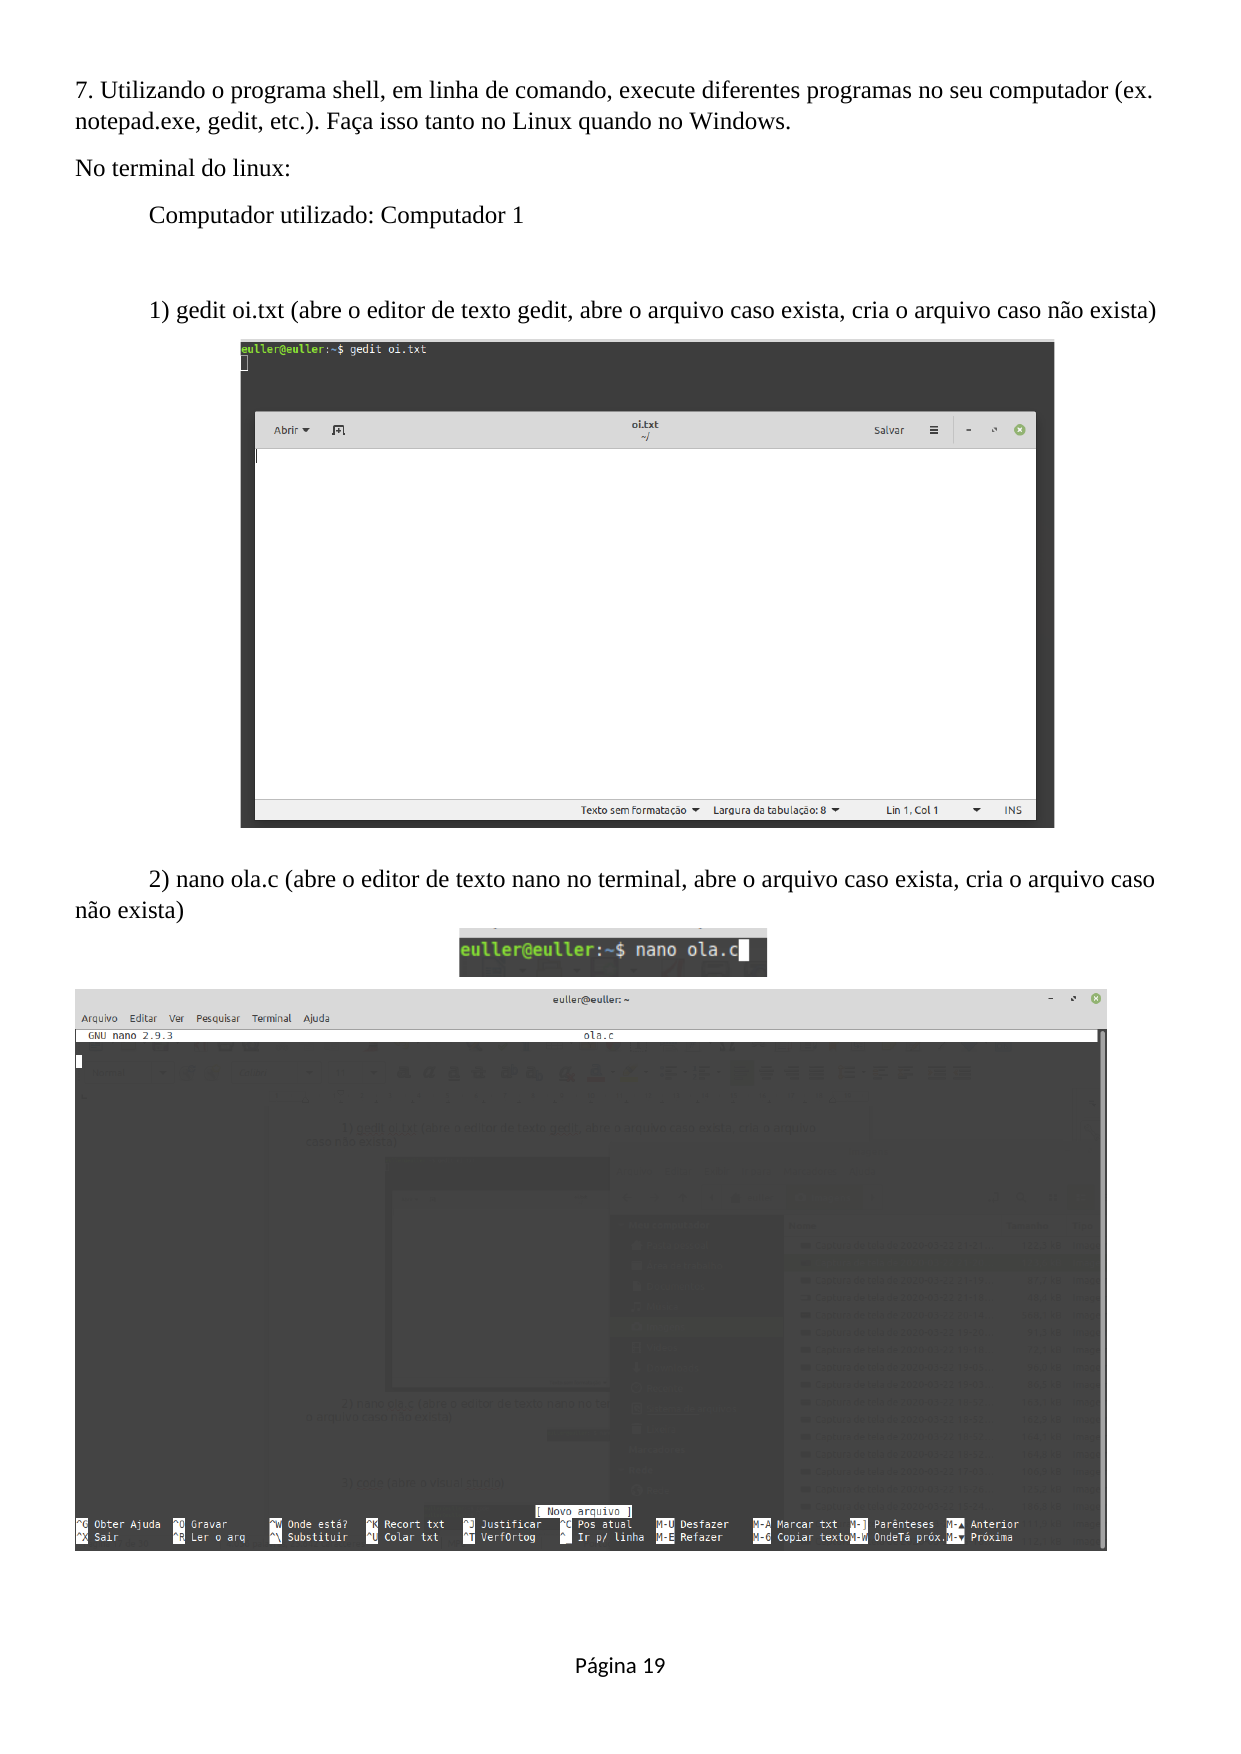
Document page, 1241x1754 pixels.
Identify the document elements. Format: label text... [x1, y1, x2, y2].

text Computador utilizado: Computador 1 [75, 201, 1165, 229]
text 2) nano ola.c (abre o editor de texto nano no terminal, abre o arquivo caso exista, cria o arquivo caso não exista) [75, 864, 1165, 923]
text 1) gedit oi.txt (abre o editor de texto gedit, abre o arquivo caso exista, cria o arquivo caso não exista) [75, 295, 1165, 324]
text 7. Utilizando o programa shell, em linha de comando, execute diferentes programas no seu computador (ex. notepad.exe, gedit, etc.). Faça isso tanto no Linux quando no Windows. [75, 75, 1165, 134]
picture [75, 989, 1107, 1551]
text No terminal do linux: [75, 153, 1165, 182]
picture [240, 339, 1055, 828]
